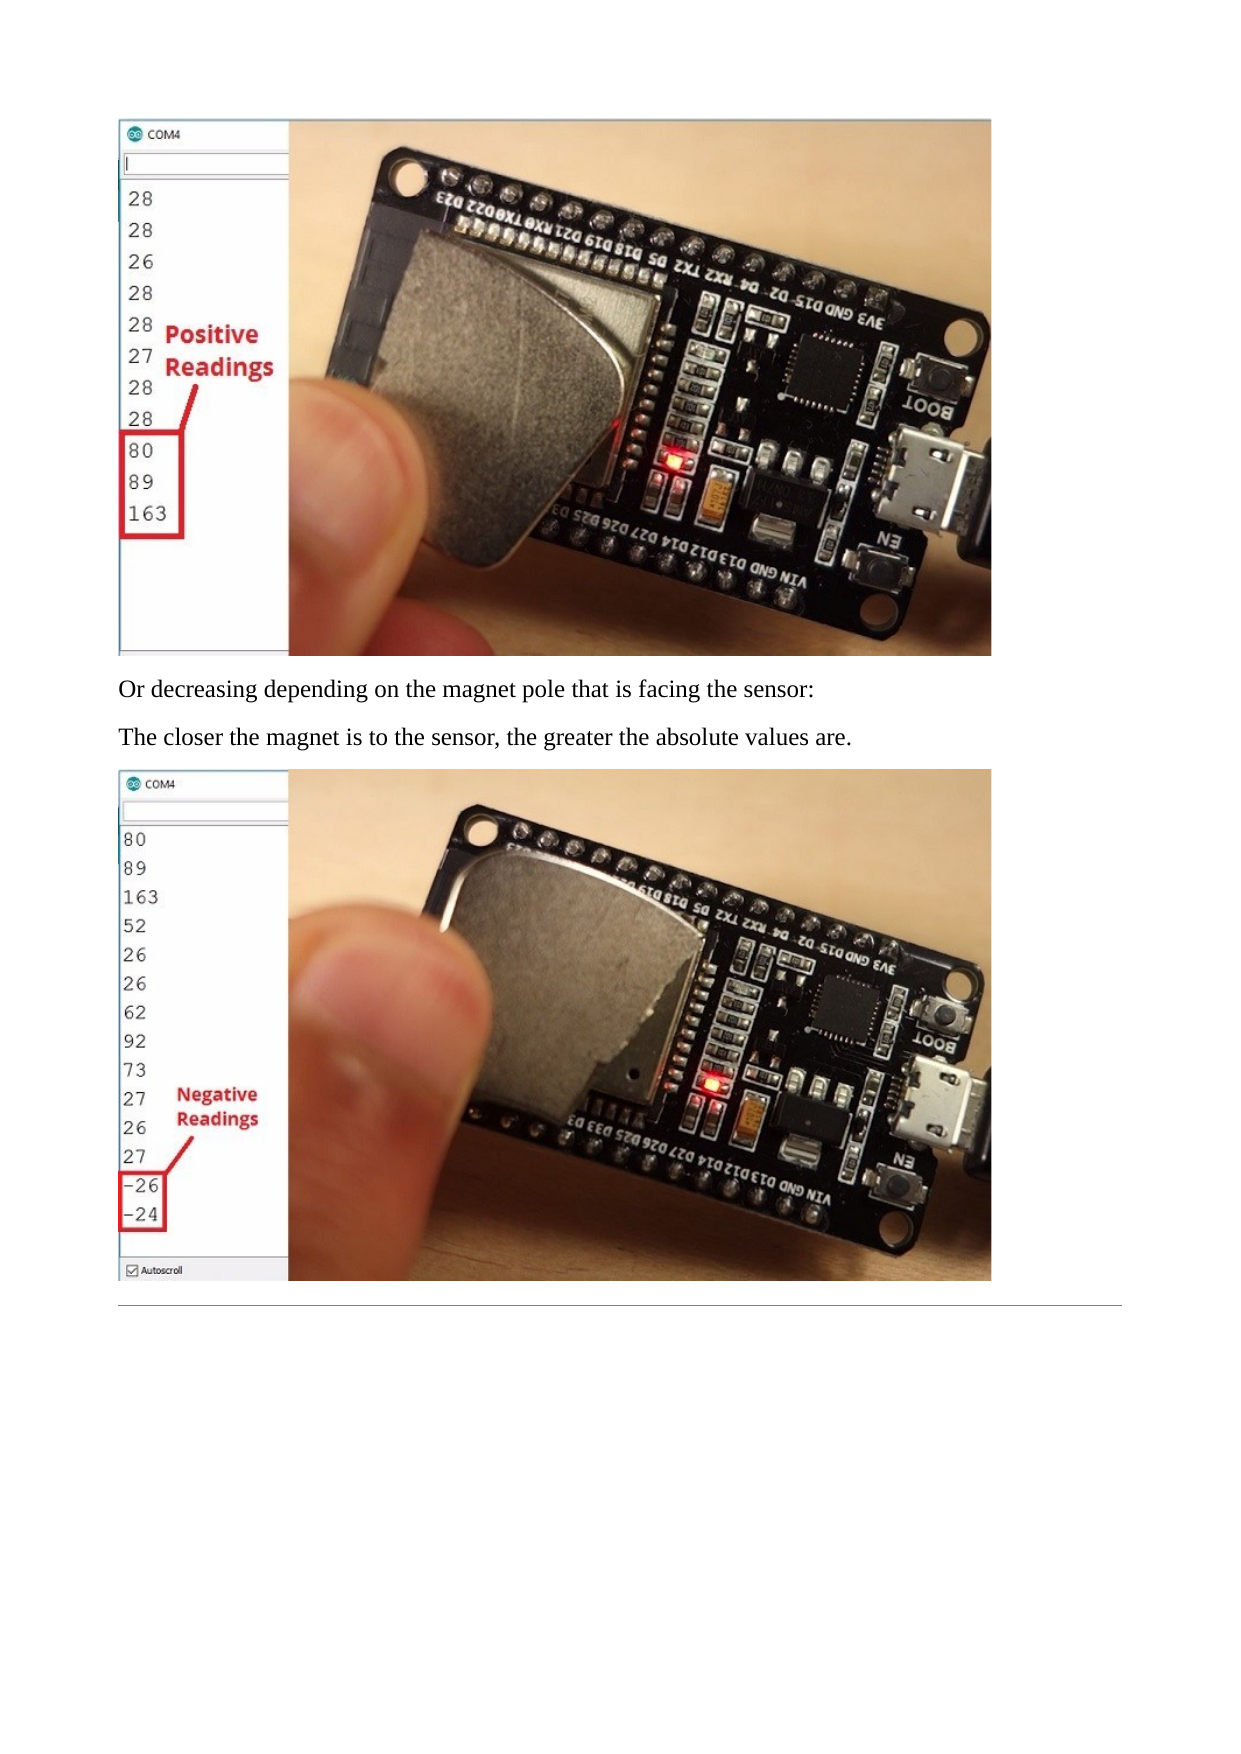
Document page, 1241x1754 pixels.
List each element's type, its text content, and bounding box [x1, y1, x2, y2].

picture [118, 118, 992, 656]
text Or decreasing depending on the magnet pole that is facing the sensor: [118, 674, 1122, 703]
text The closer the magnet is to the sensor, the greater the absolute values are. [118, 722, 1122, 751]
picture [118, 769, 992, 1281]
